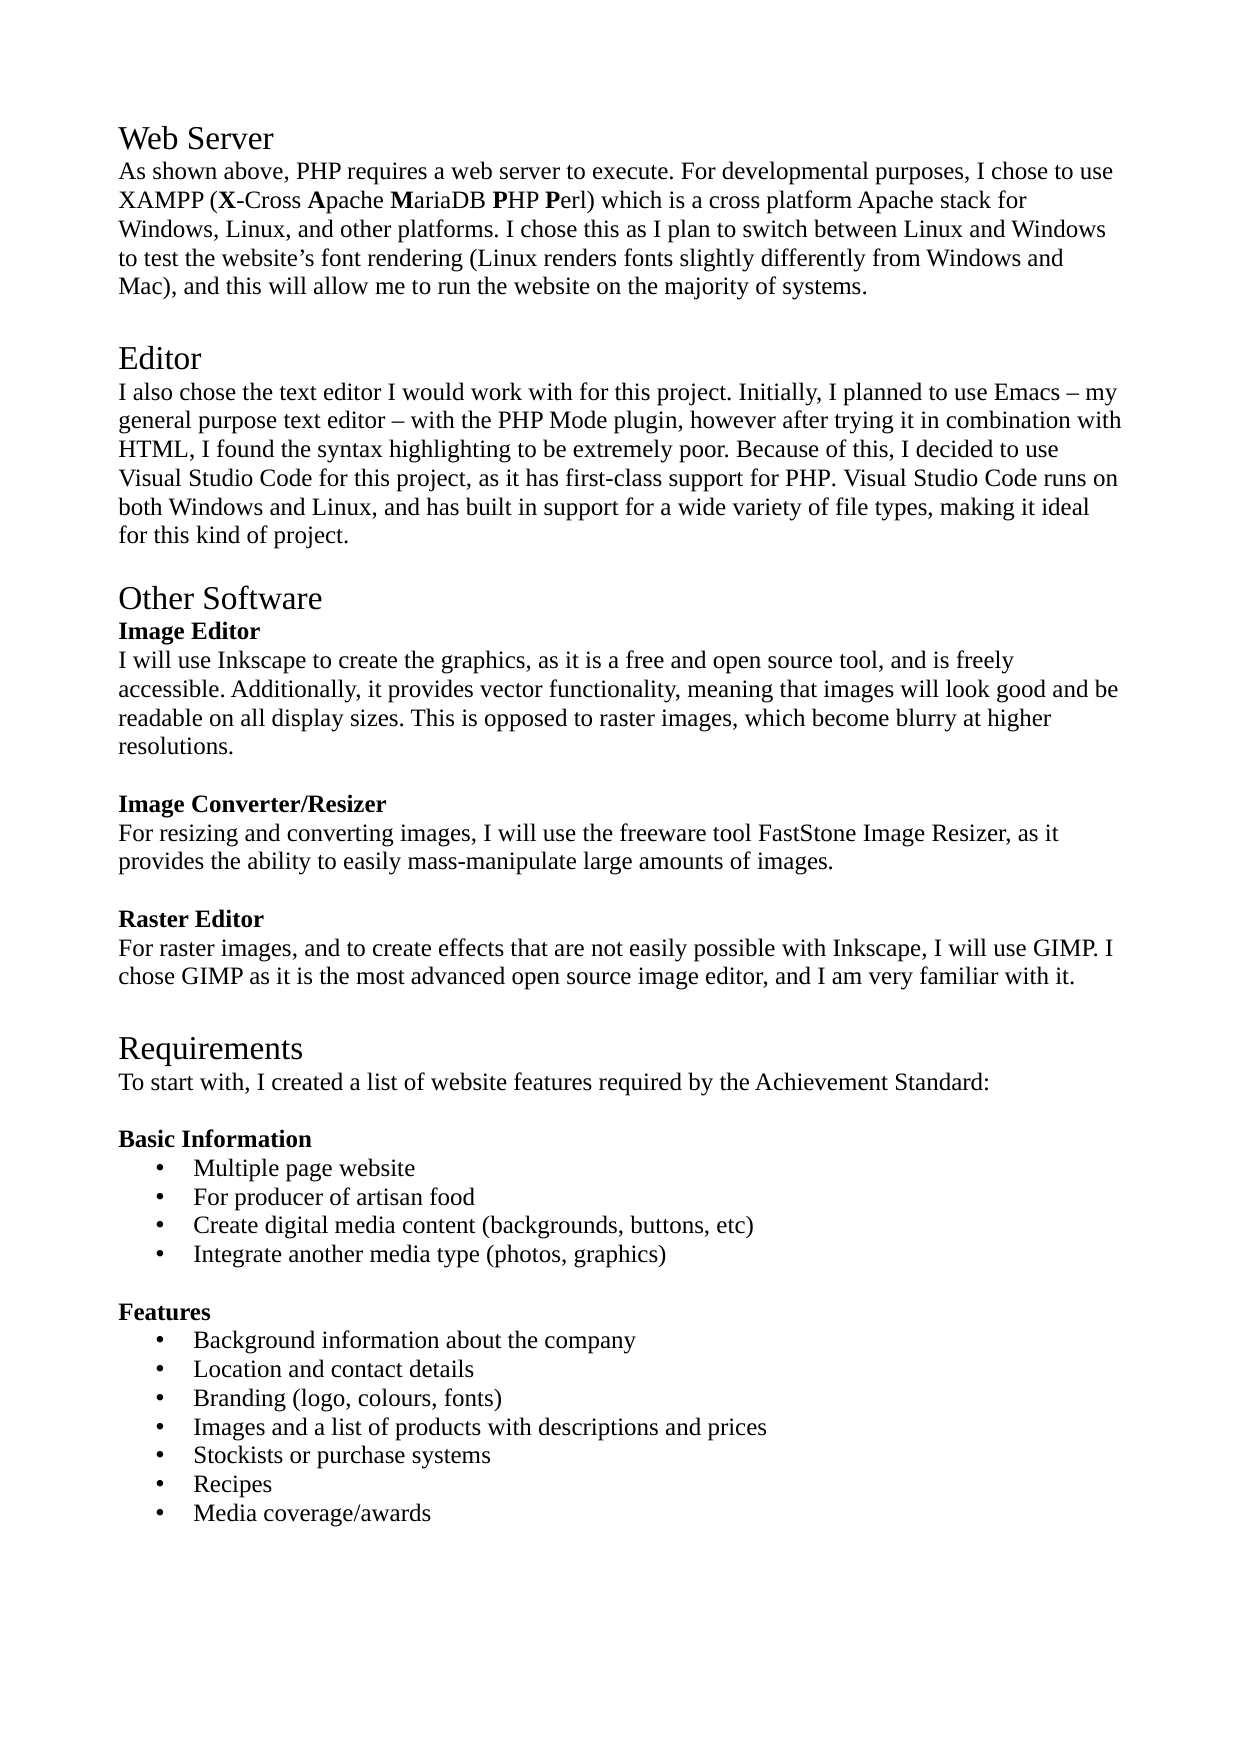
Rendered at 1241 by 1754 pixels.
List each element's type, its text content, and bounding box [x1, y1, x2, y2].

list Media coverage/awards [156, 1498, 1122, 1527]
text Web Server [118, 118, 1122, 156]
text For raster images, and to create effects that are not easily possible with Inkscape, I will use GIMP. I chose GIMP as it is the most advanced open source image editor, and I am very familiar with it. [118, 933, 1122, 990]
text Features [118, 1297, 1122, 1326]
text To start with, I created a list of website features required by the Achievement Standard: [118, 1067, 1122, 1096]
list For producer of artisan food [156, 1182, 1122, 1211]
text I also chose the text editor I would work with for this project. Initially, I planned to use Emacs – my general purpose text editor – with the PHP Mode plugin, however after trying it in combination with HTML, I found the syntax highlighting to be extremely poor. Because of this, I decided to use Visual Studio Code for this project, as it has first-class support for PHP. Visual Studio Code runs on both Windows and Linux, and has built in support for a wide variety of file types, making it ideal for this kind of project. [118, 377, 1122, 549]
list Background information about the company [156, 1326, 1122, 1354]
list Create digital media content (backgrounds, buttons, etc) [156, 1211, 1122, 1239]
text I will use Inkscape to create the graphics, as it is a free and open source tool, and is freely accessible. Additionally, it provides vector functionality, meaning that images will look good and be readable on all display sizes. This is opposed to raster images, which become blurry at higher resolutions. [118, 645, 1122, 760]
text For resizing and converting images, I will use the freeware tool FastStone Image Resizer, as it provides the ability to easily mass-manipulate large amounts of images. [118, 818, 1122, 875]
text As shown above, PHP requires a web server to execute. For developmental purposes, I chose to use XAMPP (X-Cross Apache MariaDB PHP Perl) which is a cross platform Apache stack for Windows, Linux, and other platforms. I chose this as I plan to switch between Linux and Windows to test the website’s font rendering (Linux renders fonts slightly differently from Windows and Mac), and this will allow me to run the website on the majority of systems. [118, 156, 1122, 300]
list Images and a list of products with descriptions and prices [156, 1412, 1122, 1441]
list Integrate another media type (photos, graphics) [156, 1239, 1122, 1268]
list Location and contact details [156, 1354, 1122, 1383]
text Image Converter/Resizer [118, 789, 1122, 818]
text Other Software [118, 578, 1122, 616]
text Basic Information [118, 1124, 1122, 1153]
list Multiple page website [156, 1153, 1122, 1182]
list Stockists or purchase systems [156, 1441, 1122, 1469]
text Requirements [118, 1028, 1122, 1067]
list Recipes [156, 1469, 1122, 1498]
text Raster Editor [118, 904, 1122, 933]
list Branding (logo, colours, fonts) [156, 1383, 1122, 1412]
text Image Editor [118, 616, 1122, 645]
text Editor [118, 338, 1122, 377]
